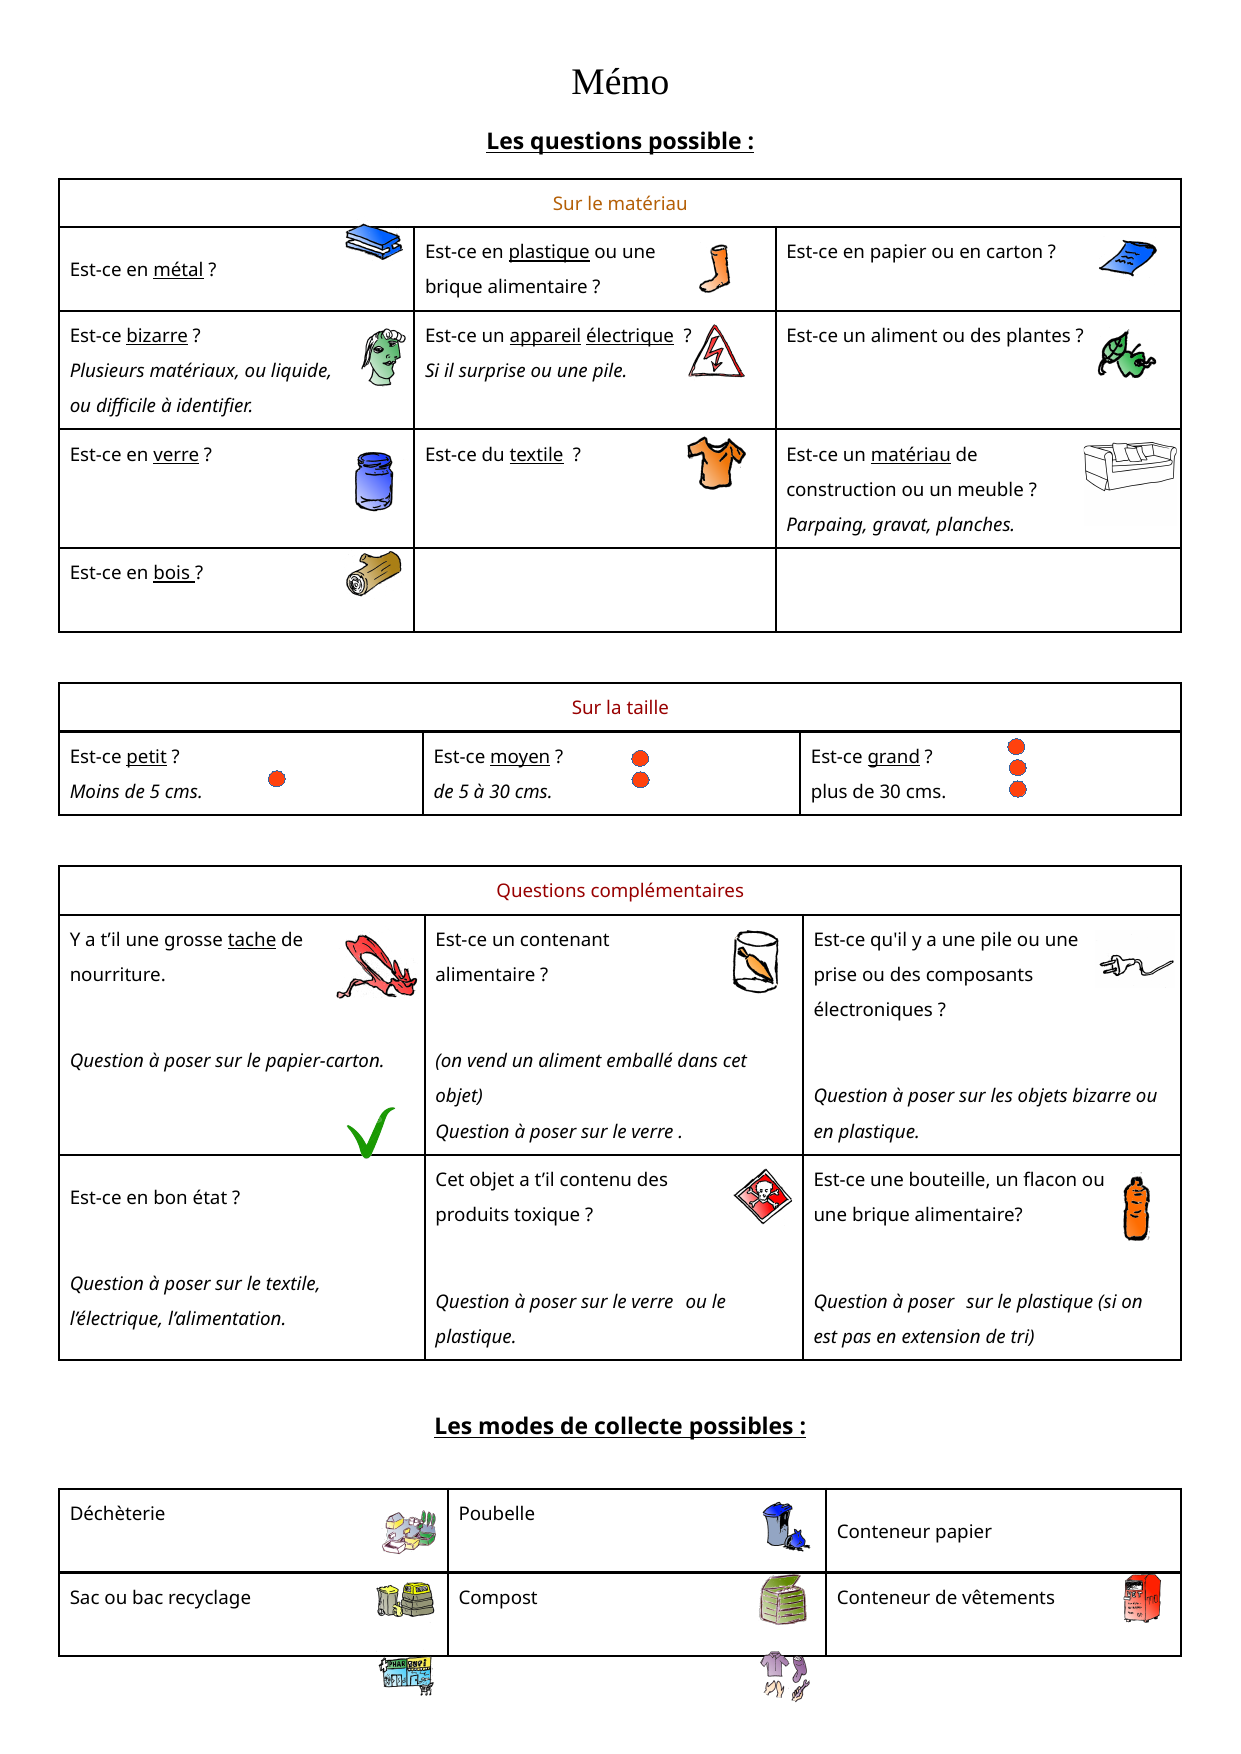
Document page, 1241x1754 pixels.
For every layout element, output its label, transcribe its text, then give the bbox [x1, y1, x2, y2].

picture [344, 210, 404, 270]
table_header Sur la taille [60, 684, 1180, 730]
picture [352, 327, 412, 387]
picture [381, 1500, 441, 1560]
table_cell Est-ce un matériau de construction ou un meuble ? Parpaing, gravat, planches. [777, 430, 1180, 547]
table_cell Est-ce un aliment ou des plantes ? [777, 312, 1180, 428]
picture [753, 1645, 813, 1705]
picture [684, 426, 751, 493]
table_cell Est-ce en verre ? [60, 430, 413, 547]
table_header Questions complémentaires [60, 867, 1180, 914]
picture [340, 1105, 399, 1165]
picture [1117, 1574, 1168, 1625]
table_cell Est-ce qu'il y a une pile ou une prise ou des composants électroniques ? Question à poser sur les objets bizarre ou en plastique. [804, 916, 1180, 1154]
picture [697, 239, 757, 299]
picture [755, 1498, 815, 1558]
table_header Sur le matériau [60, 180, 1180, 226]
table_cell Est-ce en papier ou en carton ? [777, 228, 1180, 309]
table_cell [415, 549, 775, 631]
picture [376, 1571, 436, 1631]
table_cell Est-ce en plastique ou une brique alimentaire ? [415, 228, 775, 309]
table_cell Est-ce petit ? Moins de 5 cms. [60, 733, 422, 814]
picture [733, 1167, 793, 1227]
picture [1083, 442, 1177, 526]
table_cell Est-ce en bon état ? Question à poser sur le textile, l’électrique, l’alimentation. [60, 1156, 424, 1359]
table_header Poubelle [449, 1490, 825, 1571]
picture [376, 1644, 436, 1704]
text Les questions possible : [59, 125, 1181, 157]
table_cell Est-ce grand ? plus de 30 cms. [801, 733, 1180, 814]
picture [753, 1570, 813, 1630]
table_cell Est-ce bizarre ? Plusieurs matériaux, ou liquide, ou difficile à identifier. [60, 312, 413, 428]
picture [1098, 229, 1158, 289]
text Mémo [59, 59, 1181, 102]
picture [1094, 930, 1175, 988]
picture [1097, 326, 1157, 386]
picture [336, 926, 419, 1010]
table_cell Est-ce un appareil électrique ? Si il surprise ou une pile. [415, 312, 775, 428]
table_cell Conteneur de vêtements [827, 1574, 1180, 1655]
picture [687, 322, 747, 382]
table_header Déchèterie [60, 1490, 447, 1571]
picture [345, 452, 405, 512]
table_cell Y a t’il une grosse tache de nourriture. Question à poser sur le papier-carton. [60, 916, 424, 1154]
picture [344, 540, 404, 600]
table_cell Est-ce du textile ? [415, 430, 775, 547]
table_cell Est-ce en métal ? [60, 228, 413, 309]
text Les modes de collecte possibles : [59, 1410, 1181, 1441]
table_cell Cet objet a t’il contenu des produits toxique ? Question à poser sur le verre ou le plastique. [426, 1156, 802, 1359]
table_cell Compost [449, 1574, 825, 1655]
table_cell Est-ce en bois ? [60, 549, 413, 631]
table_cell Est-ce une bouteille, un flacon ou une brique alimentaire? Question à poser sur le plastique (si on est pas en extension de tri) [804, 1156, 1180, 1359]
table_cell Sac ou bac recyclage [60, 1574, 447, 1655]
table_header Conteneur papier [827, 1490, 1180, 1571]
table_cell Est-ce un contenant alimentaire ? (on vend un aliment emballé dans cet objet) Question à poser sur le verre . [426, 916, 802, 1154]
table_cell Est-ce moyen ? de 5 à 30 cms. [424, 733, 799, 814]
table_cell [777, 549, 1180, 631]
picture [723, 929, 790, 996]
